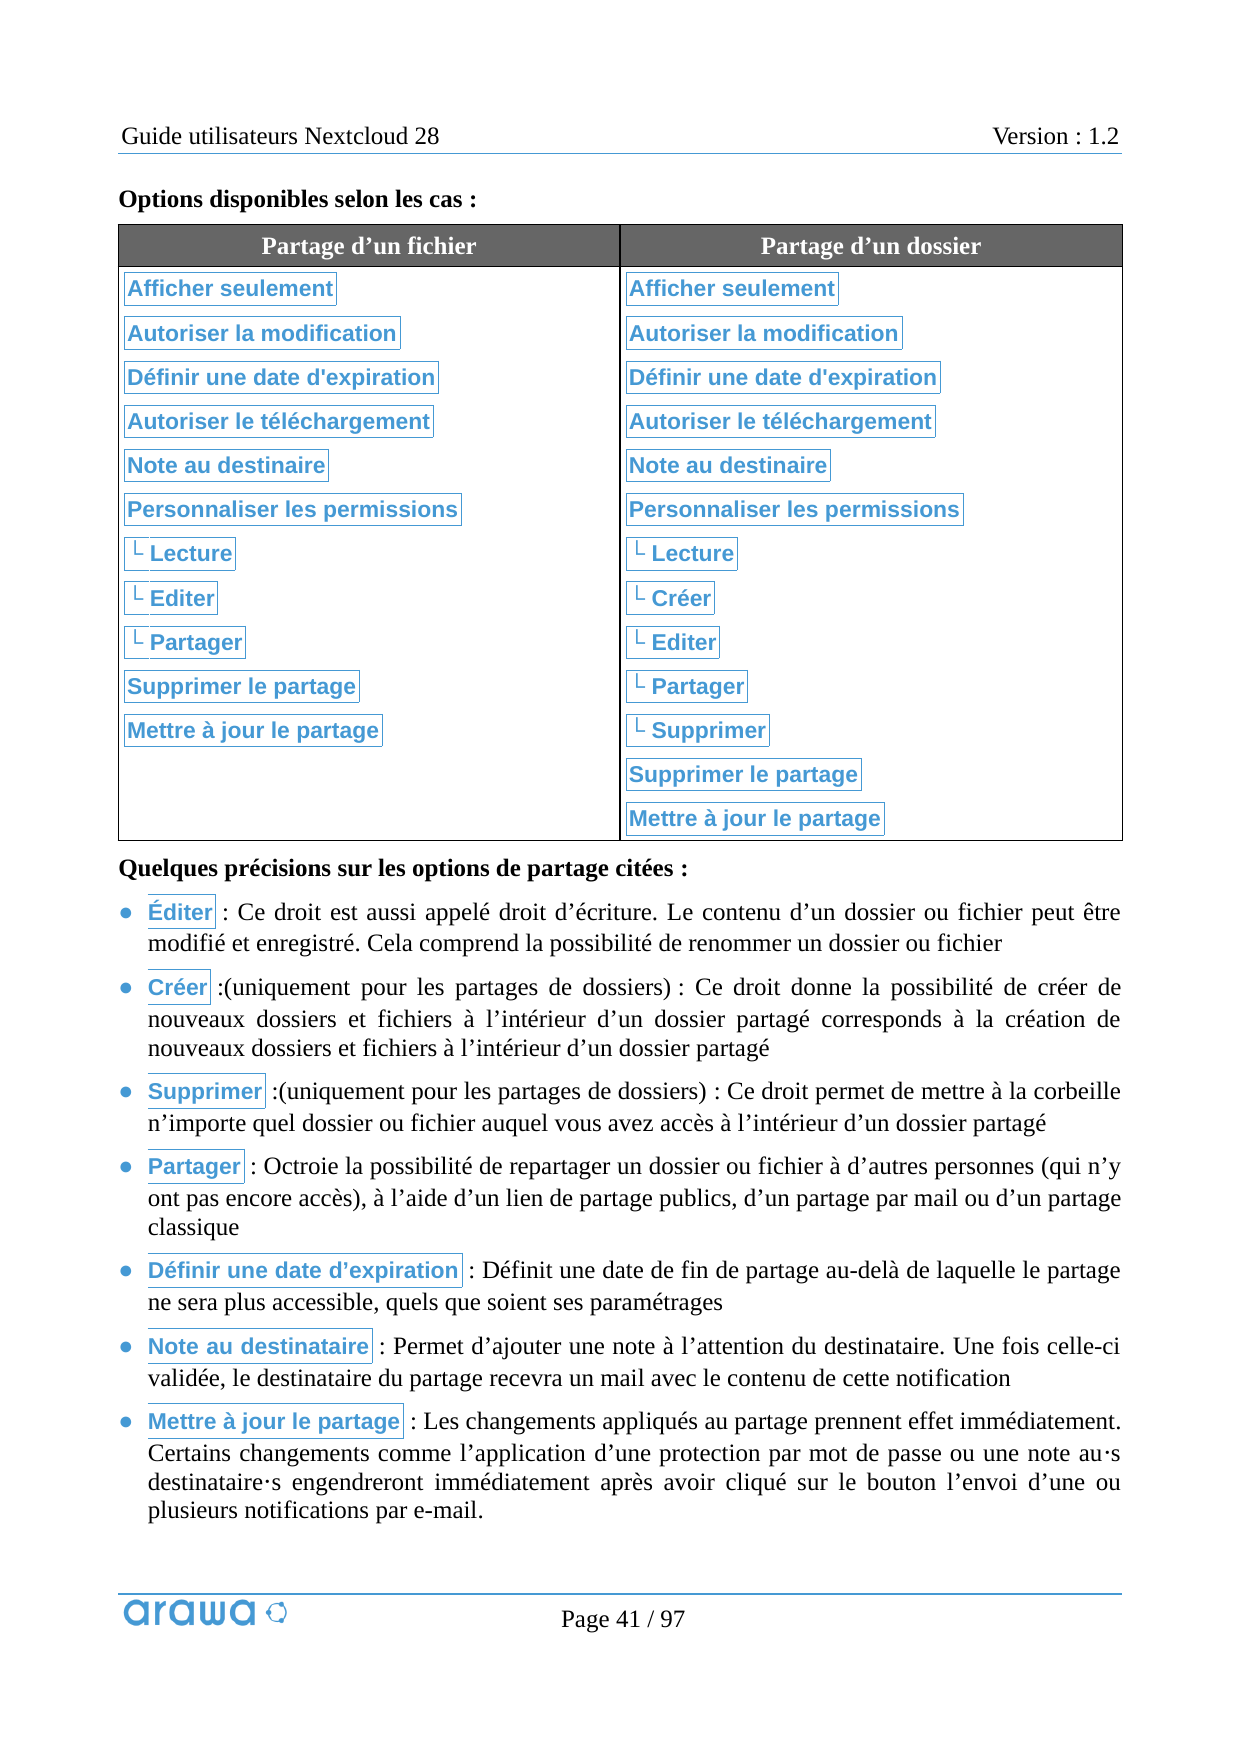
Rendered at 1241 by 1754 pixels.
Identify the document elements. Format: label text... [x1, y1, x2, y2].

list Mettre à jour le partage : Les changements appliqués au partage prennent effet immédiatement. Certains changements comme l’application d’une protection par mot de passe ou une note au⋅s destinataire⋅s engendreront immédiatement après avoir cliqué sur le bouton l’envoi d’une ou plusieurs notifications par e-mail. [118, 1403, 1122, 1524]
table_header Partage d’un fichier [119, 225, 619, 266]
table_cell Afficher seulement Autoriser la modification Définir une date d'expiration Autoriser le téléchargement Note au destinaire Personnaliser les permissions └ Lecture └ Editer └ Partager Supprimer le partage Mettre à jour le partage [119, 267, 619, 840]
table_header Partage d’un dossier [621, 225, 1122, 266]
list Supprimer :(uniquement pour les partages de dossiers) : Ce droit permet de mettre à la corbeille n’importe quel dossier ou fichier auquel vous avez accès à l’intérieur d’un dossier partagé [118, 1073, 1122, 1137]
list Définir une date d’expiration : Définit une date de fin de partage au-delà de laquelle le partage ne sera plus accessible, quels que soient ses paramétrages [118, 1252, 1122, 1316]
text Options disponibles selon les cas : [118, 184, 1122, 212]
list Note au destinataire : Permet d’ajouter une note à l’attention du destinataire. Une fois celle-ci validée, le destinataire du partage recevra un mail avec le contenu de cette notification [118, 1328, 1122, 1391]
list Éditer : Ce droit est aussi appelé droit d’écriture. Le contenu d’un dossier ou fichier peut être modifié et enregistré. Cela comprend la possibilité de renommer un dossier ou fichier [118, 894, 1122, 957]
list Partager : Octroie la possibilité de repartager un dossier ou fichier à d’autres personnes (qui n’y ont pas encore accès), à l’aide d’un lien de partage publics, d’un partage par mail ou d’un partage classique [118, 1148, 1122, 1241]
list Créer :(uniquement pour les partages de dossiers) : Ce droit donne la possibilité de créer de nouveaux dossiers et fichiers à l’intérieur d’un dossier partagé corresponds à la création de nouveaux dossiers et fichiers à l’intérieur d’un dossier partagé [118, 969, 1122, 1061]
text Quelques précisions sur les options de partage citées : [118, 853, 1122, 882]
picture [121, 1597, 290, 1628]
table_cell Afficher seulement Autoriser la modification Définir une date d'expiration Autoriser le téléchargement Note au destinaire Personnaliser les permissions └ Lecture └ Créer └ Editer └ Partager └ Supprimer Supprimer le partage Mettre à jour le partage [621, 267, 1122, 840]
